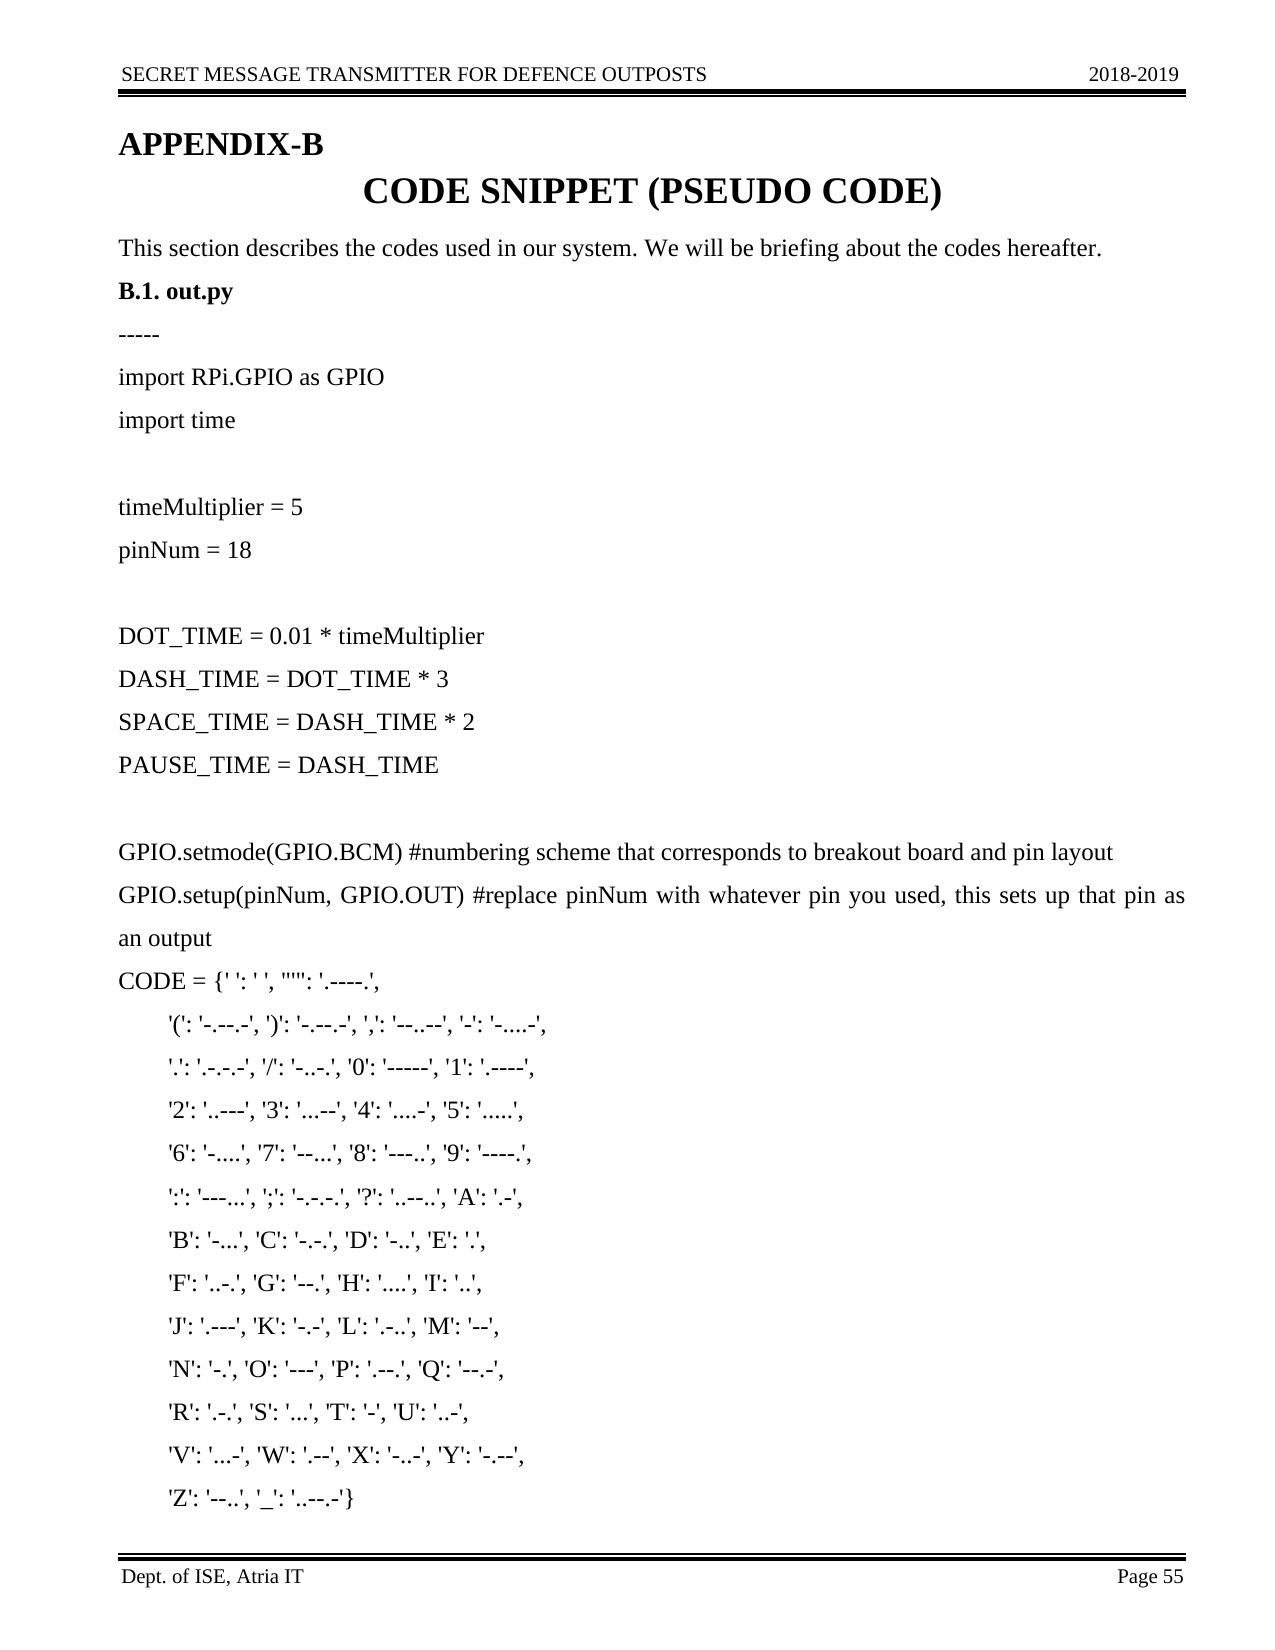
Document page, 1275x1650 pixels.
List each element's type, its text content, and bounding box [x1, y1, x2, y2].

text 'N': '-.', 'O': '---', 'P': '.--.', 'Q': '--.-', [118, 1354, 1186, 1383]
text CODE = {' ': ' ', "'": '.----.', [118, 966, 1186, 995]
text 'R': '.-.', 'S': '...', 'T': '-', 'U': '..-', [118, 1397, 1186, 1426]
text 'J': '.---', 'K': '-.-', 'L': '.-..', 'M': '--', [118, 1311, 1186, 1340]
text CODE SNIPPET (PSEUDO CODE) [118, 168, 1186, 211]
text DASH_TIME = DOT_TIME * 3 [118, 664, 1186, 693]
text ----- [118, 319, 1186, 348]
text DOT_TIME = 0.01 * timeMultiplier [118, 621, 1186, 650]
text 'F': '..-.', 'G': '--.', 'H': '....', 'I': '..', [118, 1268, 1186, 1297]
text SPACE_TIME = DASH_TIME * 2 [118, 707, 1186, 736]
text ':': '---...', ';': '-.-.-.', '?': '..--..', 'A': '.-', [118, 1182, 1186, 1210]
text 'V': '...-', 'W': '.--', 'X': '-..-', 'Y': '-.--', [118, 1440, 1186, 1469]
text APPENDIX-B [118, 124, 1186, 162]
text 'Z': '--..', '_': '..--.-'} [118, 1483, 1186, 1512]
text GPIO.setmode(GPIO.BCM) #numbering scheme that corresponds to breakout board and pin layout [118, 837, 1186, 865]
text import RPi.GPIO as GPIO [118, 362, 1186, 391]
text timeMultiplier = 5 [118, 492, 1186, 520]
text import time [118, 405, 1186, 434]
text '.': '.-.-.-', '/': '-..-.', '0': '-----', '1': '.----', [118, 1052, 1186, 1081]
text GPIO.setup(pinNum, GPIO.OUT) #replace pinNum with whatever pin you used, this sets up that pin as an output [118, 880, 1186, 952]
text '6': '-....', '7': '--...', '8': '---..', '9': '----.', [118, 1138, 1186, 1167]
text B.1. out.py [118, 276, 1186, 305]
text This section describes the codes used in our system. We will be briefing about the codes hereafter. [118, 233, 1186, 262]
text pinNum = 18 [118, 535, 1186, 563]
text '(': '-.--.-', ')': '-.--.-', ',': '--..--', '-': '-....-', [118, 1009, 1186, 1038]
text 'B': '-...', 'C': '-.-.', 'D': '-..', 'E': '.', [118, 1225, 1186, 1253]
text PAUSE_TIME = DASH_TIME [118, 750, 1186, 779]
text '2': '..---', '3': '...--', '4': '....-', '5': '.....', [118, 1095, 1186, 1124]
